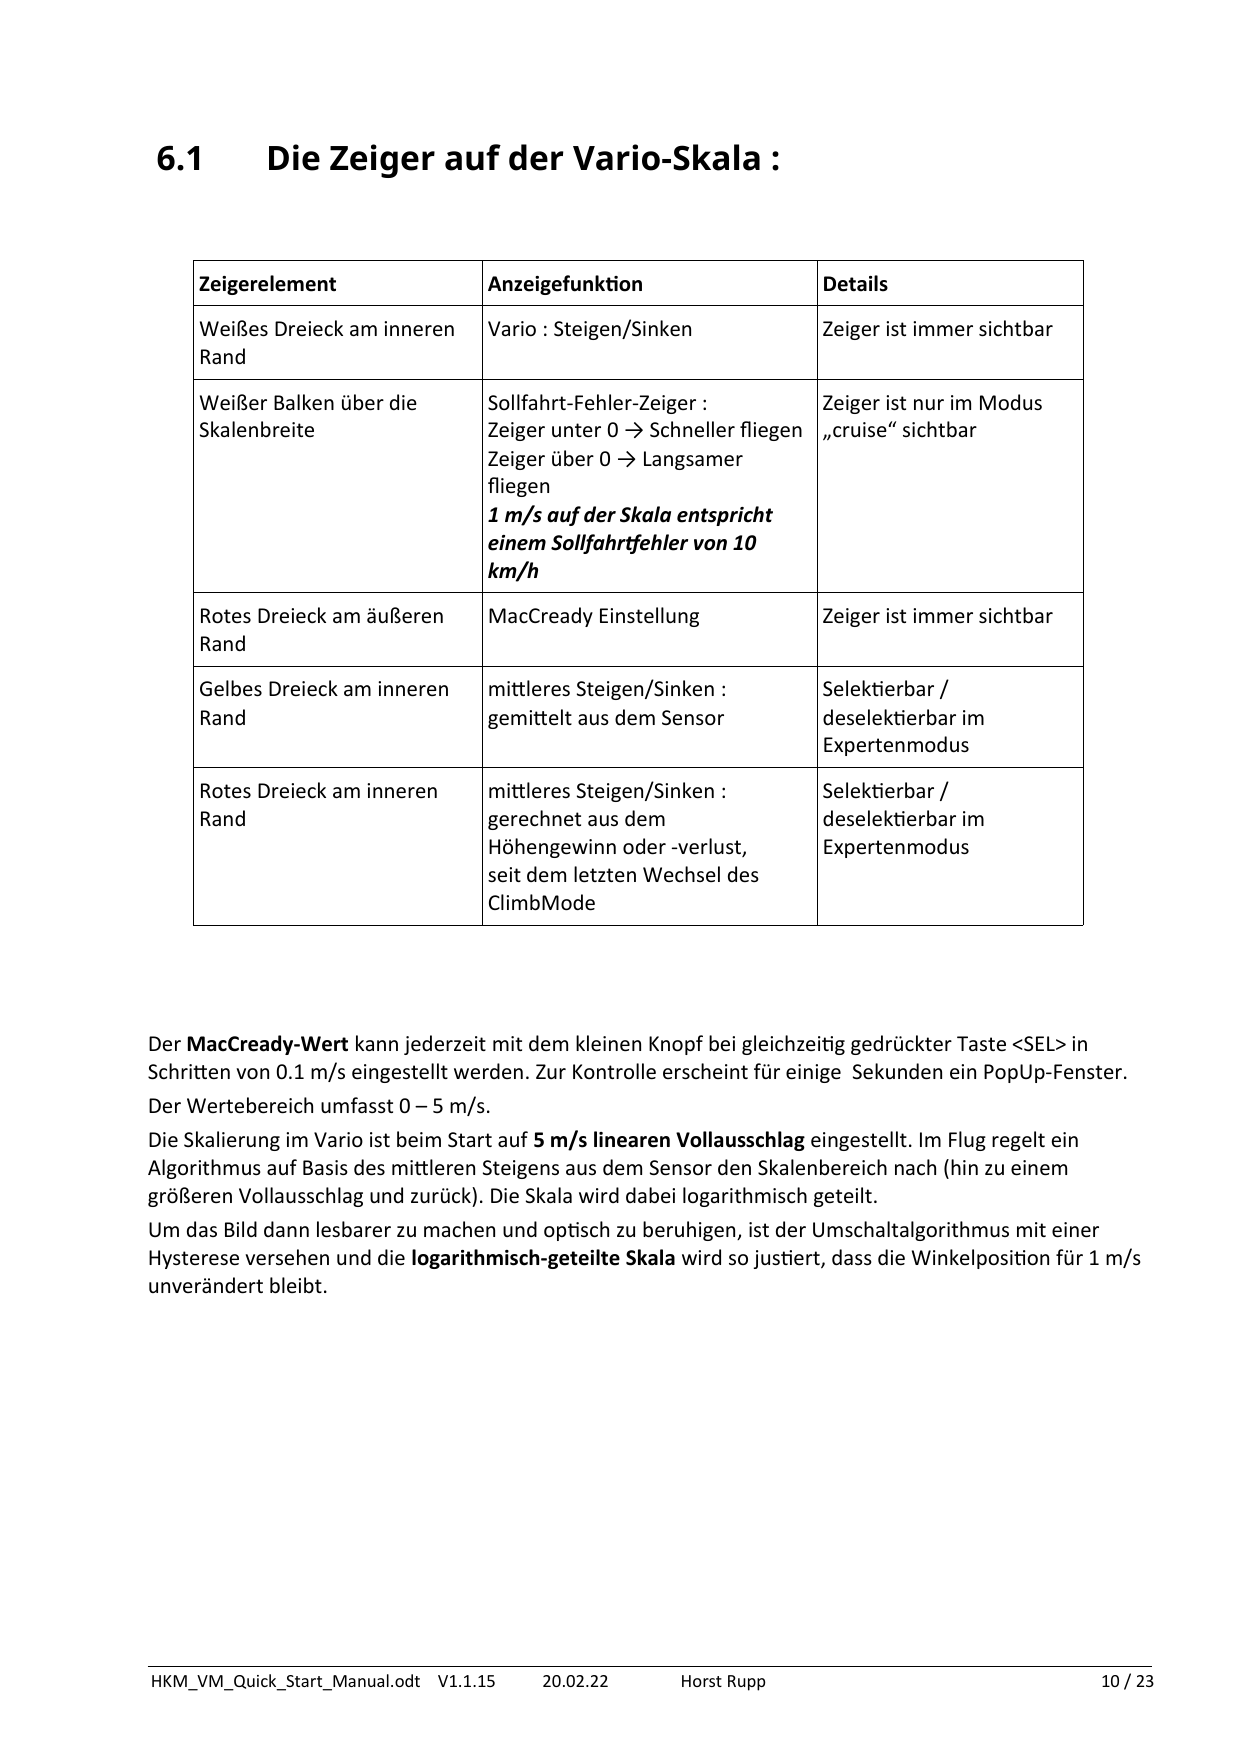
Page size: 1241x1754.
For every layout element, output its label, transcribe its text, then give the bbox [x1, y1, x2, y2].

text Der MacCready-Wert kann jederzeit mit dem kleinen Knopf bei gleichzeitig gedrückter Taste <SEL> in Schritten von 0.1 m/s eingestellt werden. Zur Kontrolle erscheint für einige Sekunden ein PopUp-Fenster. [148, 1029, 1152, 1085]
table_cell Zeiger ist nur im Modus „cruise“ sichtbar [818, 380, 1083, 592]
table_cell Zeiger ist immer sichtbar [818, 593, 1083, 666]
table_cell Selektierbar / deselektierbar im Expertenmodus [818, 667, 1083, 767]
text Um das Bild dann lesbarer zu machen und optisch zu beruhigen, ist der Umschaltalgorithmus mit einer Hysterese versehen und die logarithmisch-geteilte Skala wird so justiert, dass die Winkelposition für 1 m/s unverändert bleibt. [148, 1215, 1152, 1299]
table_cell Rotes Dreieck am äußeren Rand [194, 593, 482, 666]
table_cell MacCready Einstellung [483, 593, 817, 666]
table_cell Zeiger ist immer sichtbar [818, 306, 1083, 379]
table_cell Weißes Dreieck am inneren Rand [194, 306, 482, 379]
subtitle Die Zeiger auf der Vario-Skala : [148, 134, 1152, 180]
table_cell Rotes Dreieck am inneren Rand [194, 768, 482, 925]
table_cell Gelbes Dreieck am inneren Rand [194, 667, 482, 767]
table_cell Weißer Balken über die Skalenbreite [194, 380, 482, 592]
table_cell Vario : Steigen/Sinken [483, 306, 817, 379]
text Der Wertebereich umfasst 0 – 5 m/s. [148, 1091, 1152, 1119]
table_header Anzeigefunktion [483, 261, 817, 305]
table_cell mittleres Steigen/Sinken : gemittelt aus dem Sensor [483, 667, 817, 767]
table_header Zeigerelement [194, 261, 482, 305]
text Die Skalierung im Vario ist beim Start auf 5 m/s linearen Vollausschlag eingestellt. Im Flug regelt ein Algorithmus auf Basis des mittleren Steigens aus dem Sensor den Skalenbereich nach (hin zu einem größeren Vollausschlag und zurück). Die Skala wird dabei logarithmisch geteilt. [148, 1125, 1152, 1209]
table_cell mittleres Steigen/Sinken : gerechnet aus dem Höhengewinn oder -verlust, seit dem letzten Wechsel des ClimbMode [483, 768, 817, 925]
table_cell Selektierbar / deselektierbar im Expertenmodus [818, 768, 1083, 925]
table_header Details [818, 261, 1083, 305]
table_cell Sollfahrt-Fehler-Zeiger : Zeiger unter 0 → Schneller fliegen Zeiger über 0 → Langsamer fliegen 1 m/s auf der Skala entspricht einem Sollfahrtfehler von 10 km/h [483, 380, 817, 592]
